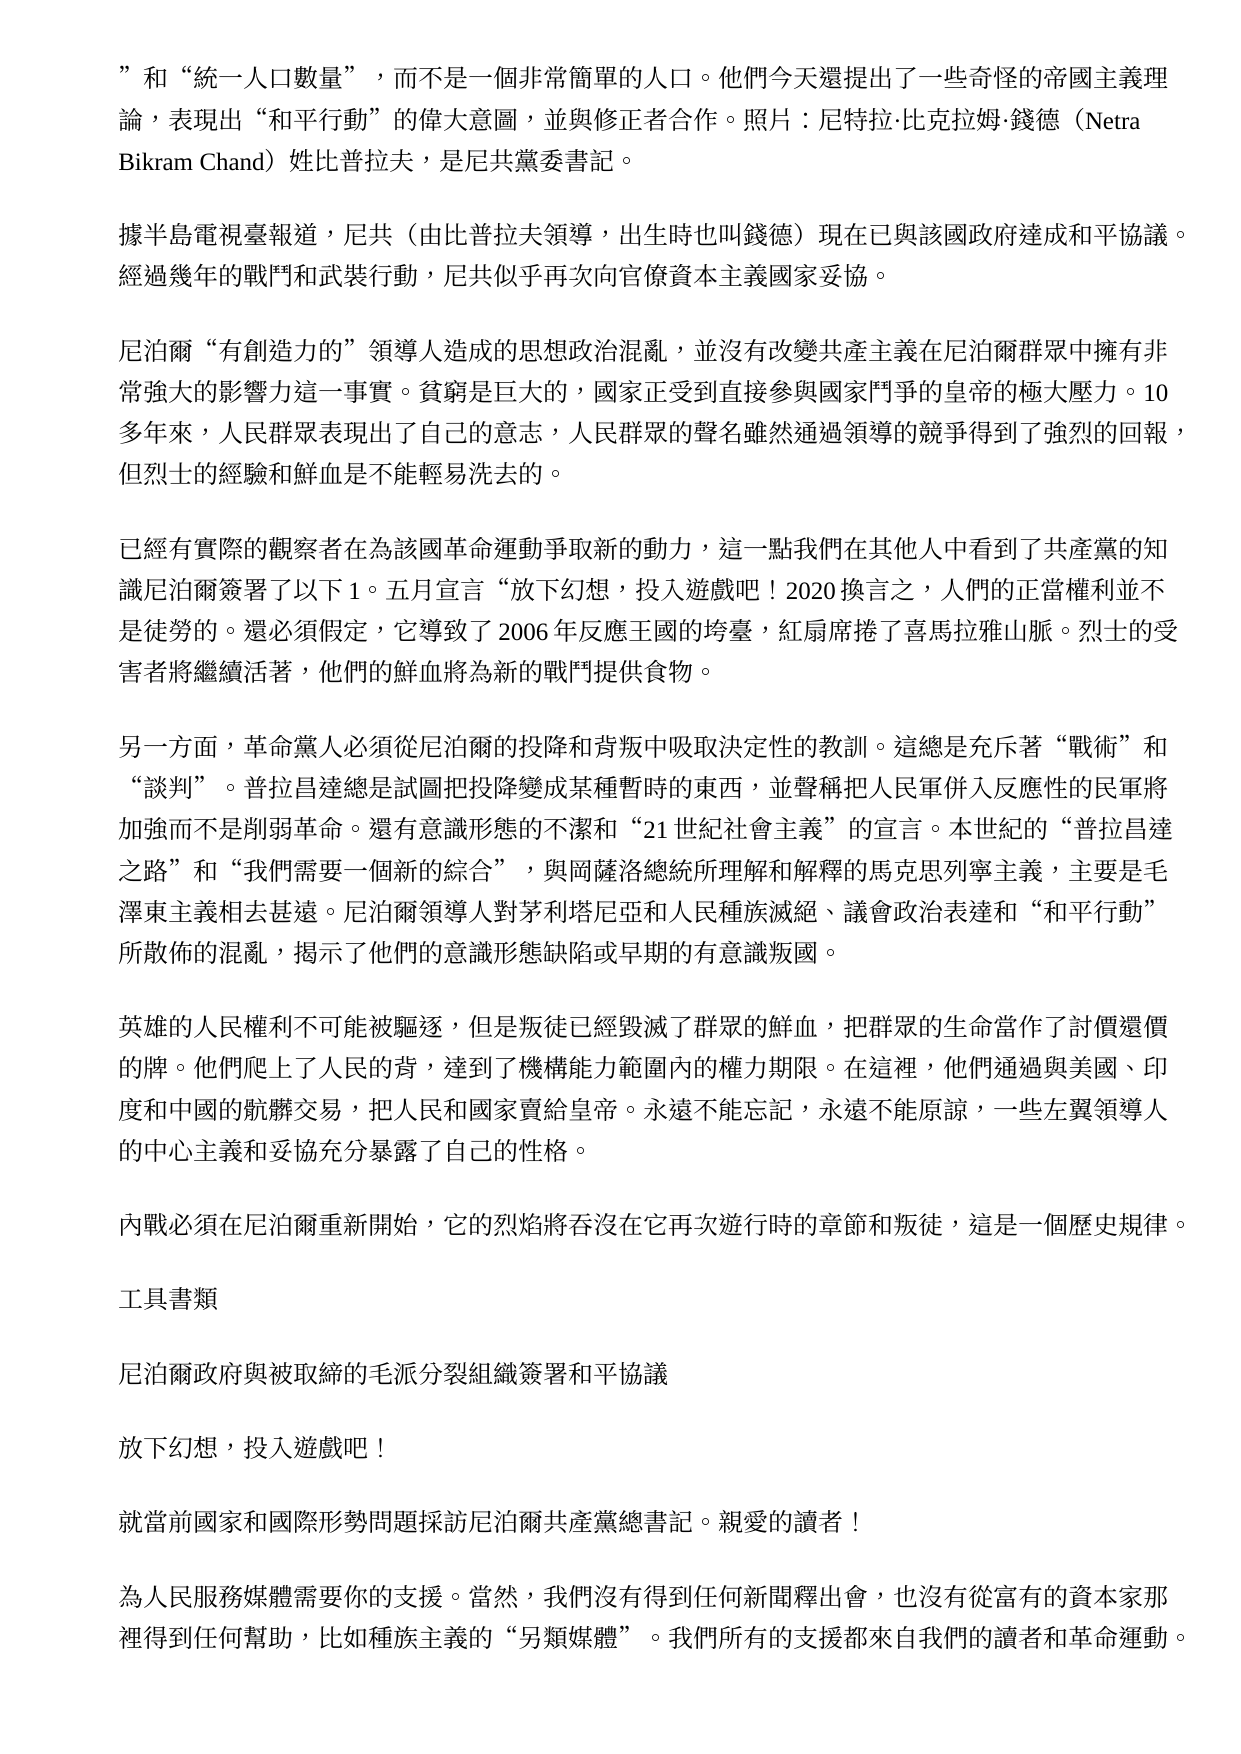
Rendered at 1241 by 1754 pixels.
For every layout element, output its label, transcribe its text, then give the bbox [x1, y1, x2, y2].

text 2021-03-05T20:31:04+00:00 2021-03-05T20:33:30+00:00 非標定第二區 ['https://lh4.googleusercontent.com/fzIncKG8PqFjlEVIe5SlUZebwzjSmGKF6qzpSbsOHg63XV29SGI5Wr4G\u EIxrz-YSRrIPg79hNplQfmFj2ISVPnVbi7uLwFoa3gBKVeCnxQud\u vZml07hMjxHk5VtWLOguyqht'https://lh6.googleusercontent.com/fgdXBlemsR4B\u pfPoUbbGHfsvdBeas\u DQLWko2GS6\u f9ByvHqK\u cxnORAn9q7lnK3qIZTqOMtCXJa3ZiCmM96rr4SZJuMoWxP34byT-HYOX5-UpwTLQ7qHuqT8ZYSK35MSwim''https://donorbox.org/widget.js'https://donorbox.org/embed/捐贈-1'https://lh4.googleusercontent.com/fzIncKG8PqFjlEVIe5SlUZebwzjSmGKF6qzpSbsOHg63XV29SGI5Wr4G\u EIxrz-YSRrIPg79hNplQfmFj2ISVPnVbi7uLwFoa3gBKVeCnxQud\u vZml07hMjxHk5VtWLOguyqht''https://lh6.googleusercontent.com/fgdXBlemsR4B\u pfPoUbbGHfsvdBeas\u DQLWko2GS6\u f9ByvHqK\u cxnORAn9q7lnK3qIZTqOMtCXJa3ZiCmM96rr4SZJuMoWxP34byT-HYOX5-UpwTLQ7qHuqT8ZYSK35MSwim"... [“辯論”] 照片：叛徒普拉昌達講話。 一位客座作家。 這是辯論的導火索。分析和立場是作者自己的。 從1996年到2006年，尼泊爾共產黨（毛派）領導了一場先進的人口嚴苛運動。內戰被黨的領導背叛了，儘管有大量的受害者，2006年他們控制了全國大部分地區。現在又交出一個黨的領導人。 黨和革命是從1996年開始由Erkers Street Prachanda領導的，數十名革命者在戰鬥中犧牲了自己的生命。尼泊爾是世界上最貧窮的國家之一，擁有2000萬公民，與在尼泊爾有巨大影響力的兩個鄰國中國和印度相比，尼泊爾將是一個部委。 洋基帝國主義，在英帝國主義之前，在尼泊爾國內也很重，從1996年到2006年，非常參與國家對人民的反避孕藥戰爭。到2006年，普拉昌達達成了幾項外交協議，並通過與該國7個民間和小型議會政黨結盟，形成了一個共同的陣線，以對付這個腐朽的王國。國王倒臺了，普拉昌達進一步發展了人民軍隊，把武器交給了聯合國，並在議會的絞刑制度中佔得太多。 照片：在與中國在尼泊爾達成新協議後，可笑的溫和的普拉昌達離開了。 這導致了黨內的幾次分裂，但兩個第一退出黨的領導人對盲目民眾的合法參與負有很大責任。這兩位黨的領導人在學習人民的合法性方面都表現出折衷的態度，例如，他們談論的是“人民暴動”和“統一人口數量”，而不是一個非常簡單的人口。他們今天還提出了一些奇怪的帝國主義理論，表現出“和平行動”的偉大意圖，並與修正者合作。照片：尼特拉·比克拉姆·錢德（Netra Bikram Chand）姓比普拉夫，是尼共黨委書記。 據半島電視臺報道，尼共（由比普拉夫領導，出生時也叫錢德）現在已與該國政府達成和平協議。經過幾年的戰鬥和武裝行動，尼共似乎再次向官僚資本主義國家妥協。 尼泊爾“有創造力的”領導人造成的思想政治混亂，並沒有改變共產主義在尼泊爾群眾中擁有非常強大的影響力這一事實。貧窮是巨大的，國家正受到直接參與國家鬥爭的皇帝的極大壓力。10多年來，人民群眾表現出了自己的意志，人民群眾的聲名雖然通過領導的競爭得到了強烈的回報，但烈士的經驗和鮮血是不能輕易洗去的。 已經有實際的觀察者在為該國革命運動爭取新的動力，這一點我們在其他人中看到了共產黨的知識尼泊爾簽署了以下1。五月宣言“放下幻想，投入遊戲吧！2020換言之，人們的正當權利並不是徒勞的。還必須假定，它導致了2006年反應王國的垮臺，紅扇席捲了喜馬拉雅山脈。烈士的受害者將繼續活著，他們的鮮血將為新的戰鬥提供食物。 另一方面，革命黨人必須從尼泊爾的投降和背叛中吸取決定性的教訓。這總是充斥著“戰術”和“談判”。普拉昌達總是試圖把投降變成某種暫時的東西，並聲稱把人民軍併入反應性的民軍將加強而不是削弱革命。還有意識形態的不潔和“21世紀社會主義”的宣言。本世紀的“普拉昌達之路”和“我們需要一個新的綜合”，與岡薩洛總統所理解和解釋的馬克思列寧主義，主要是毛澤東主義相去甚遠。尼泊爾領導人對茅利塔尼亞和人民種族滅絕、議會政治表達和“和平行動”所散佈的混亂，揭示了他們的意識形態缺陷或早期的有意識叛國。 英雄的人民權利不可能被驅逐，但是叛徒已經毀滅了群眾的鮮血，把群眾的生命當作了討價還價的牌。他們爬上了人民的背，達到了機構能力範圍內的權力期限。在這裡，他們通過與美國、印度和中國的骯髒交易，把人民和國家賣給皇帝。永遠不能忘記，永遠不能原諒，一些左翼領導人的中心主義和妥協充分暴露了自己的性格。 內戰必須在尼泊爾重新開始，它的烈焰將吞沒在它再次遊行時的章節和叛徒，這是一個歷史規律。 工具書類 尼泊爾政府與被取締的毛派分裂組織簽署和平協議 放下幻想，投入遊戲吧！ 就當前國家和國際形勢問題採訪尼泊爾共產黨總書記。親愛的讀者！ 為人民服務媒體需要你的支援。當然，我們沒有得到任何新聞釋出會，也沒有從富有的資本家那裡得到任何幫助，比如種族主義的“另類媒體”。我們所有的支援都來自我們的讀者和革命運動。我們對此非常感激。沒有你，我們就活不下去了，你可以用你能用的來支援我們，為我們做貢獻。 [“聖經”，“毛主義”，“尼泊爾”] [118, 59, 1181, 1654]
